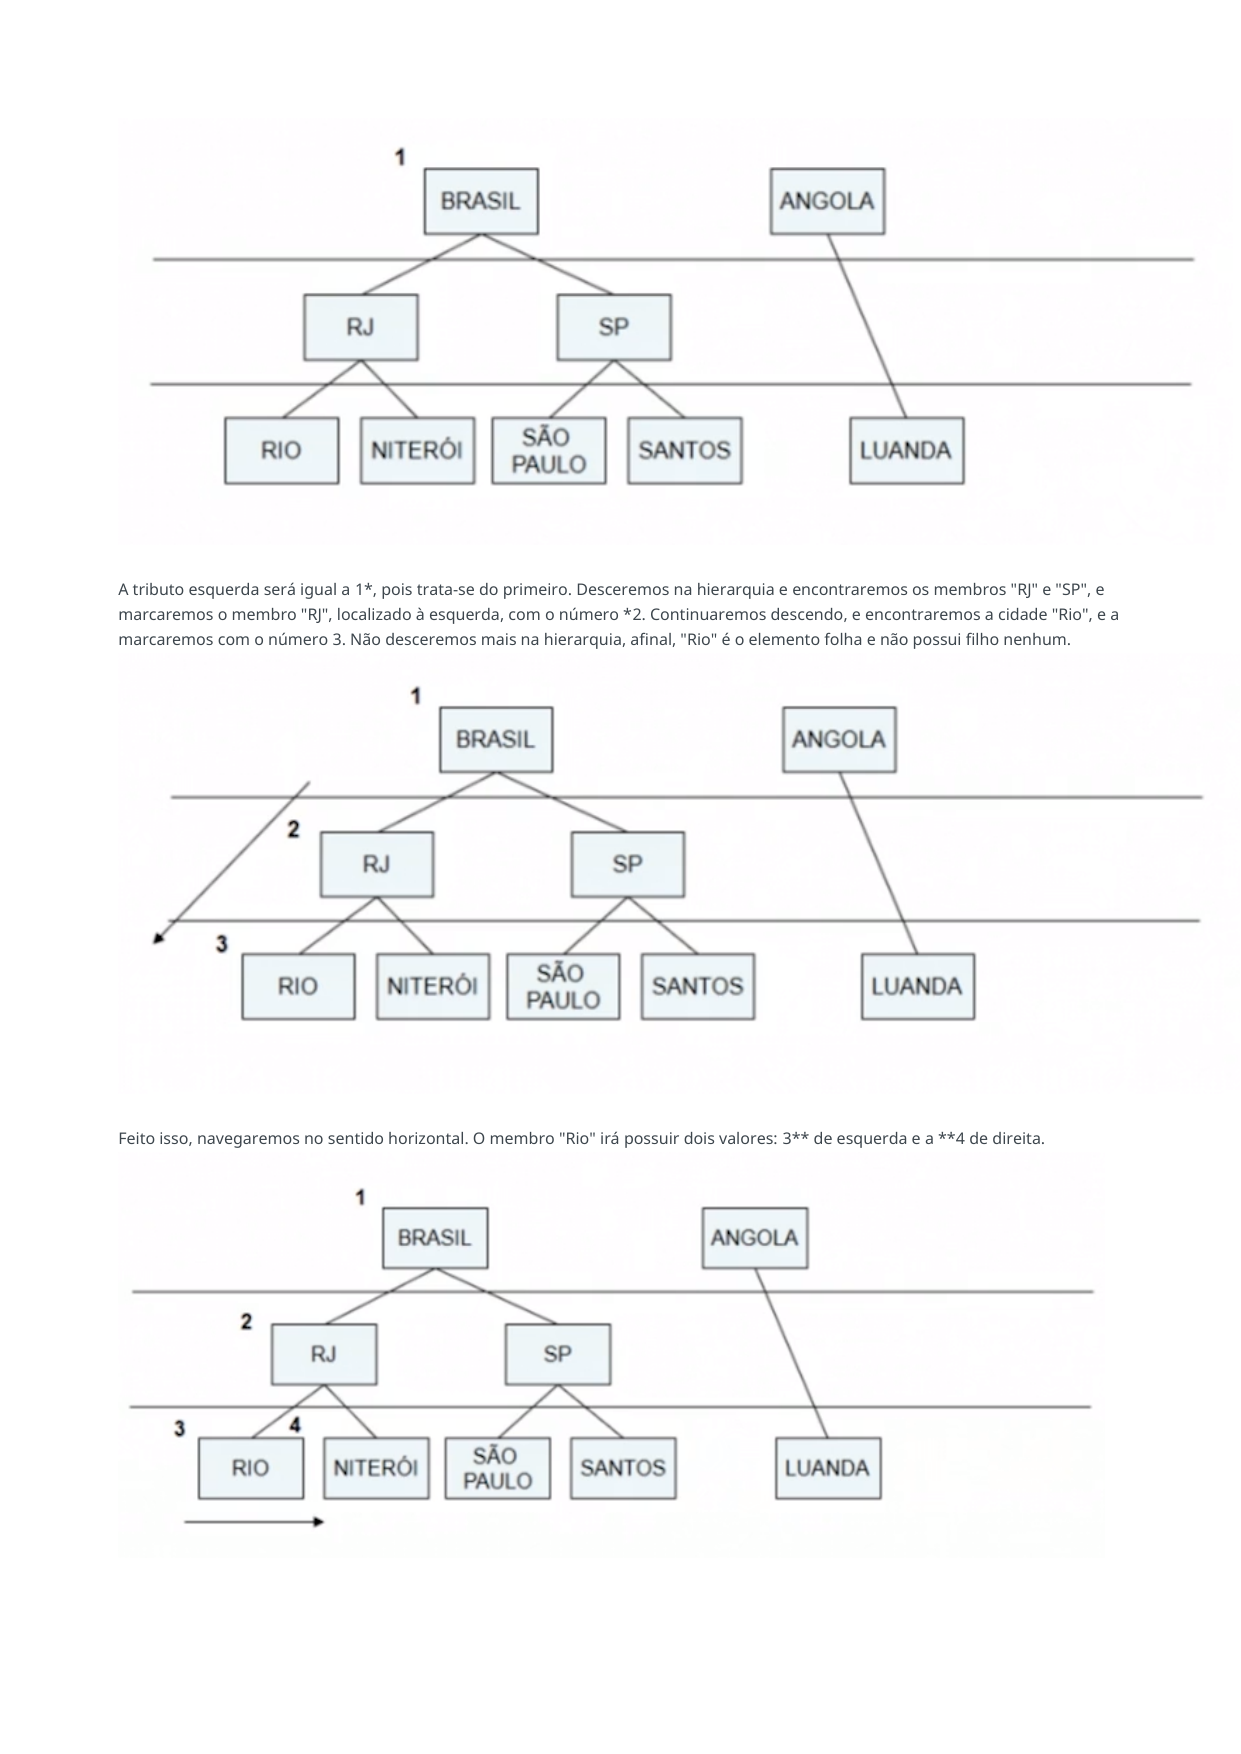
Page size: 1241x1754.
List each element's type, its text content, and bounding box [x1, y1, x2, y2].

text Feito isso, navegaremos no sentido horizontal. O membro "Rio" irá possuir dois valores: 3** de esquerda e a **4 de direita. [118, 1127, 1122, 1149]
picture [118, 118, 1233, 545]
picture [118, 1152, 1105, 1558]
picture [118, 653, 1241, 1094]
text A tributo esquerda será igual a 1*, pois trata-se do primeiro. Desceremos na hierarquia e encontraremos os membros "RJ" e "SP", e marcaremos o membro "RJ", localizado à esquerda, com o número *2. Continuaremos descendo, e encontraremos a cidade "Rio", e a marcaremos com o número 3. Não desceremos mais na hierarquia, afinal, "Rio" é o elemento folha e não possui filho nenhum. [118, 578, 1122, 650]
